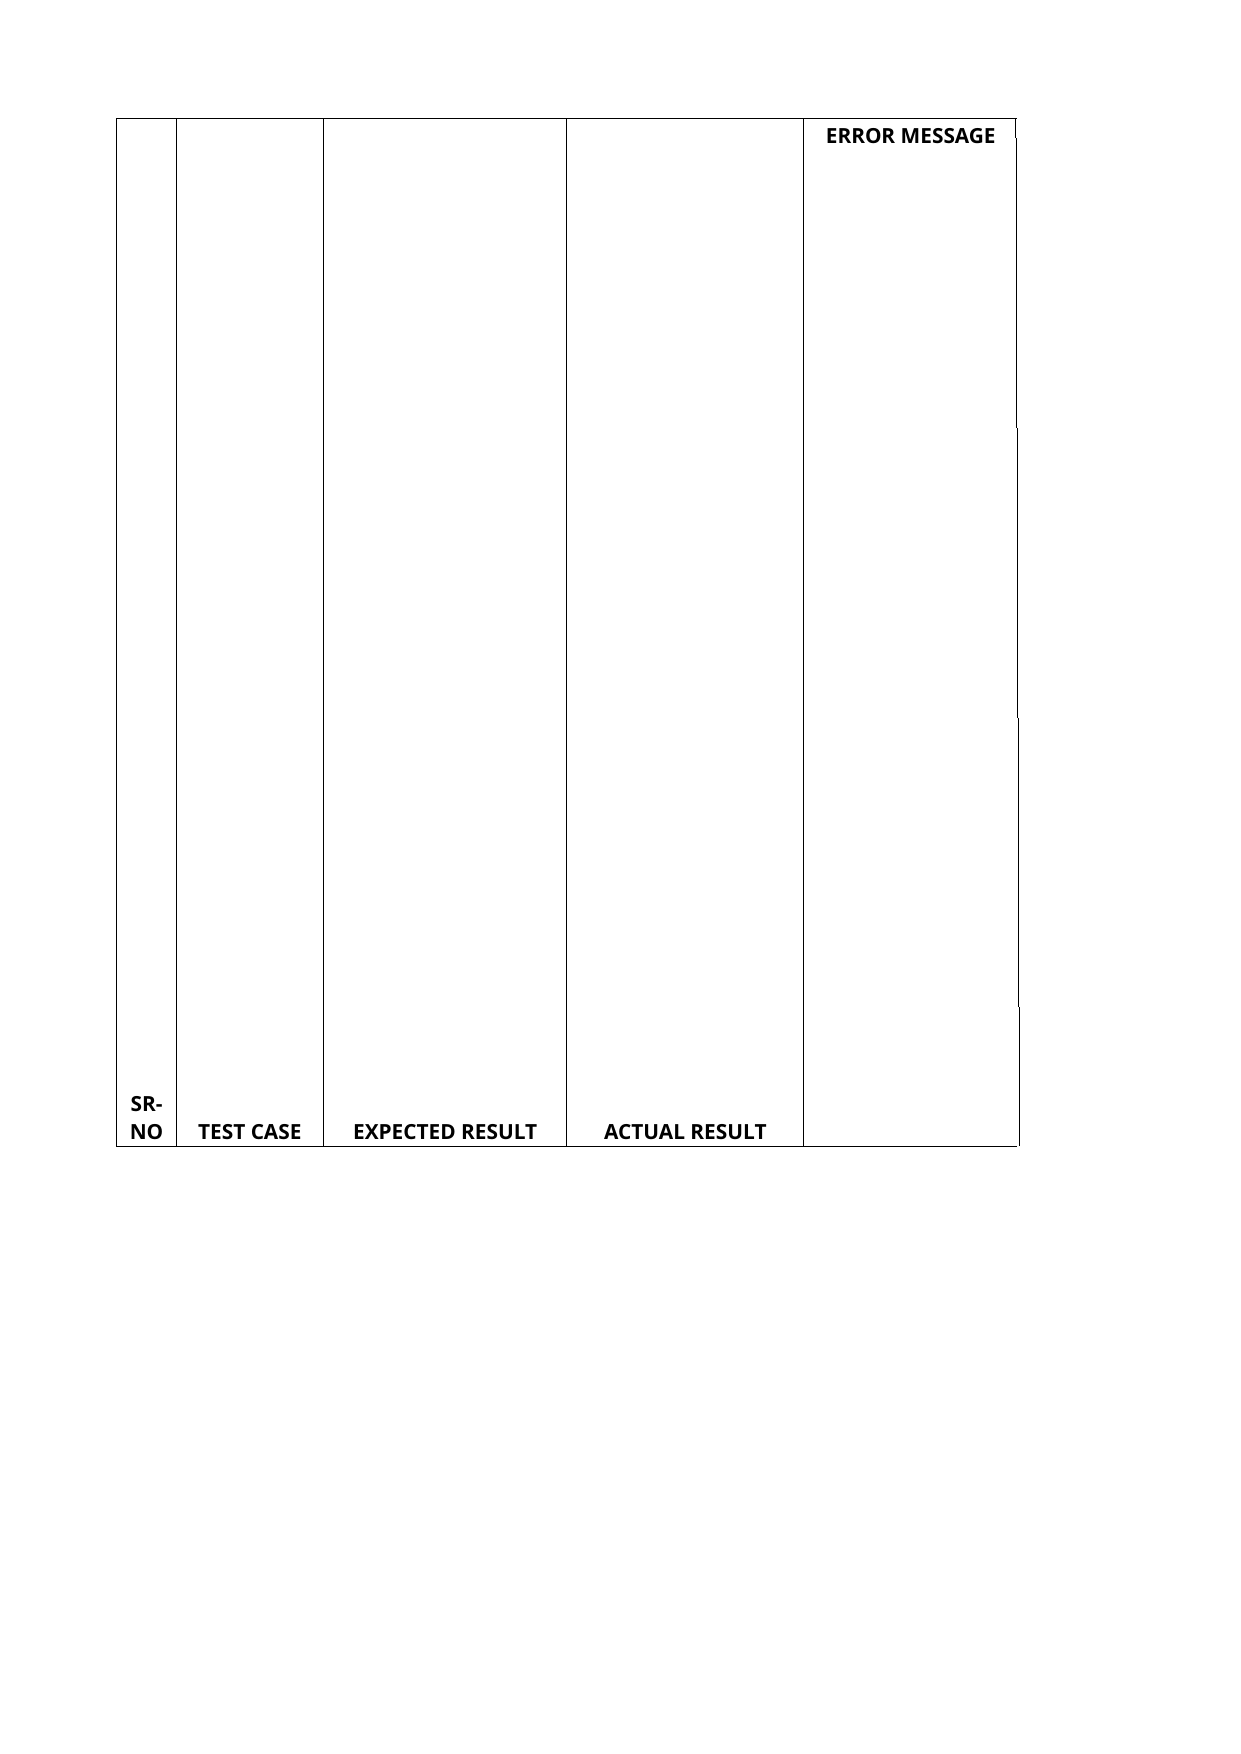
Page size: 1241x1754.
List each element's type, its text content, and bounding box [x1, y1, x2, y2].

table_header ACTUAL RESULT [567, 119, 803, 1146]
table_header TEST CASE [177, 119, 323, 1146]
table_header ERROR MESSAGE [804, 119, 1017, 1146]
table_header EXPECTED RESULT [324, 119, 566, 1146]
table_header SR-NO [117, 119, 176, 1146]
